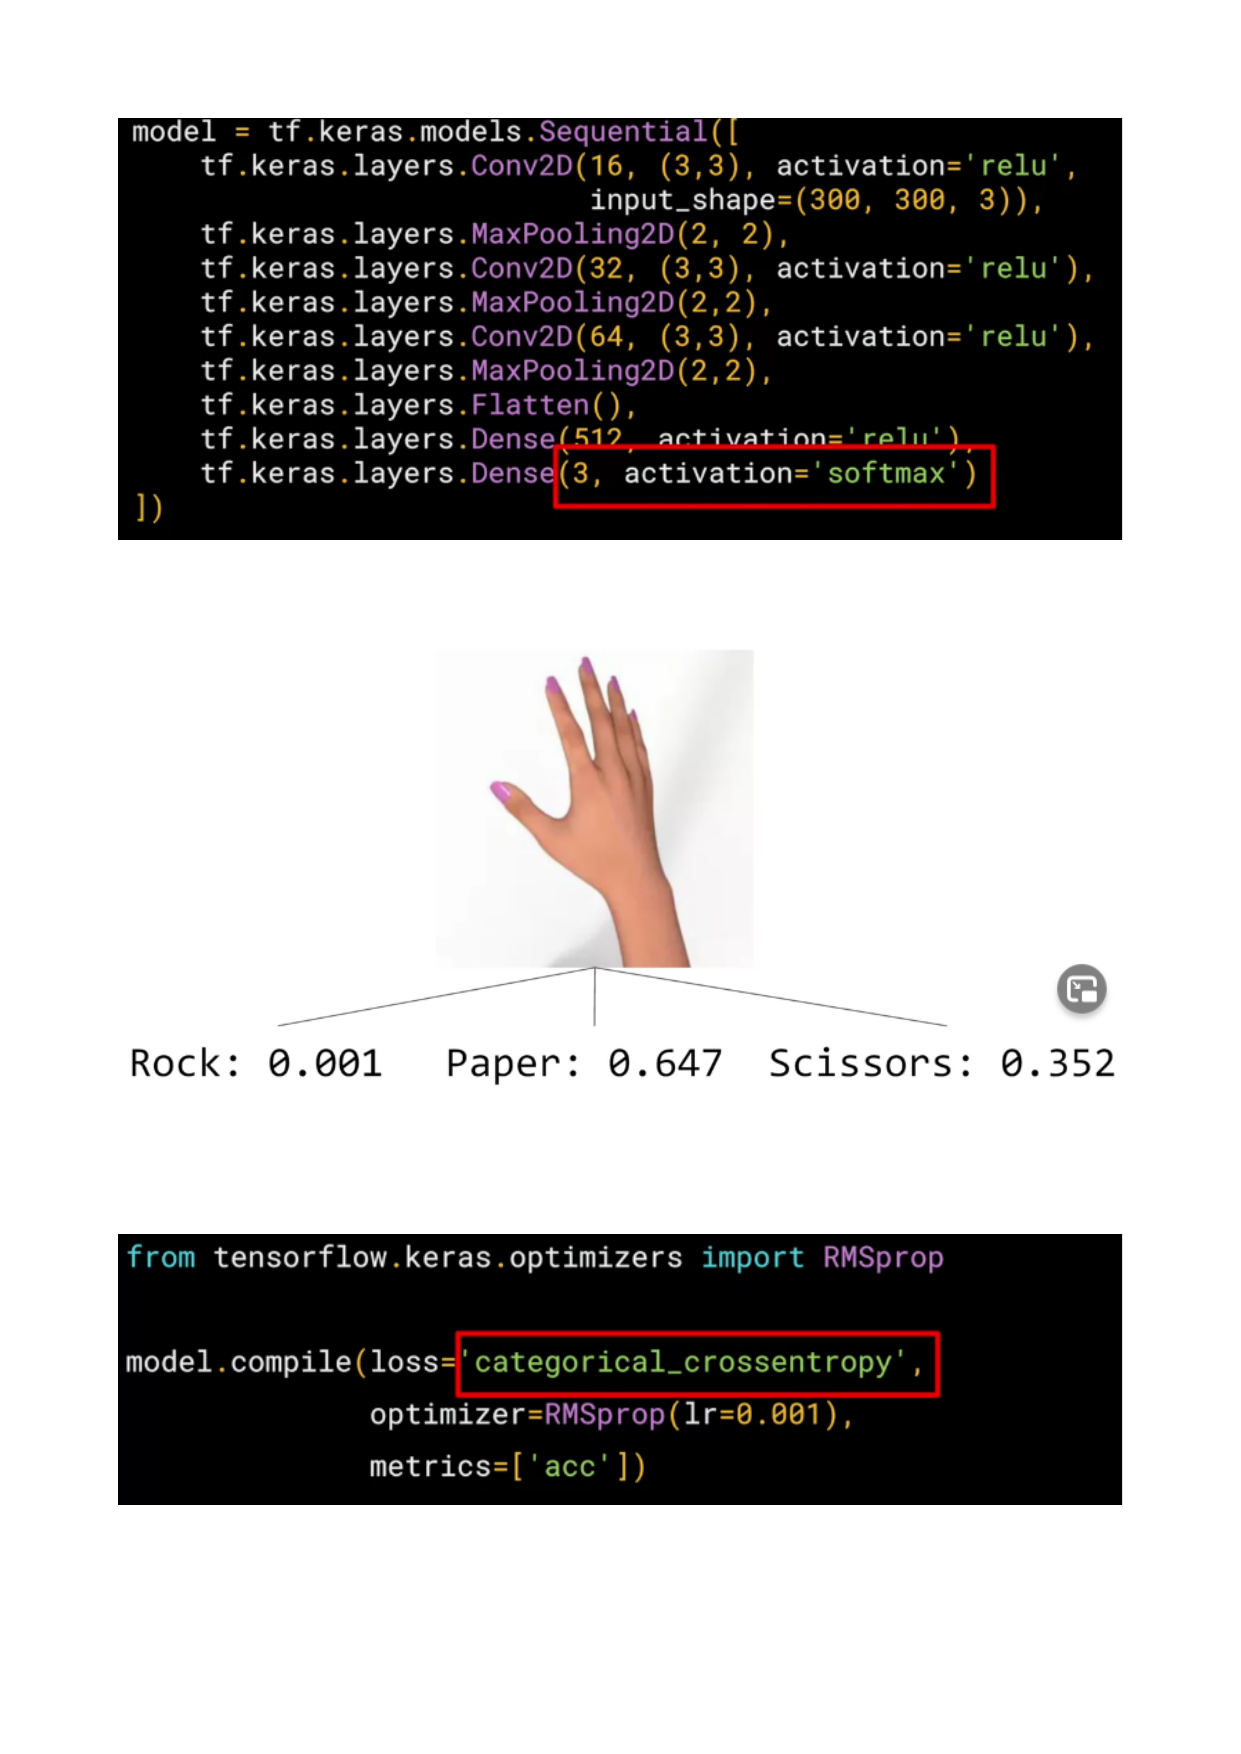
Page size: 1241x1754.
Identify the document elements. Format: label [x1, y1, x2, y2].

picture [118, 1234, 1123, 1505]
picture [118, 630, 1123, 1117]
picture [118, 118, 1123, 540]
